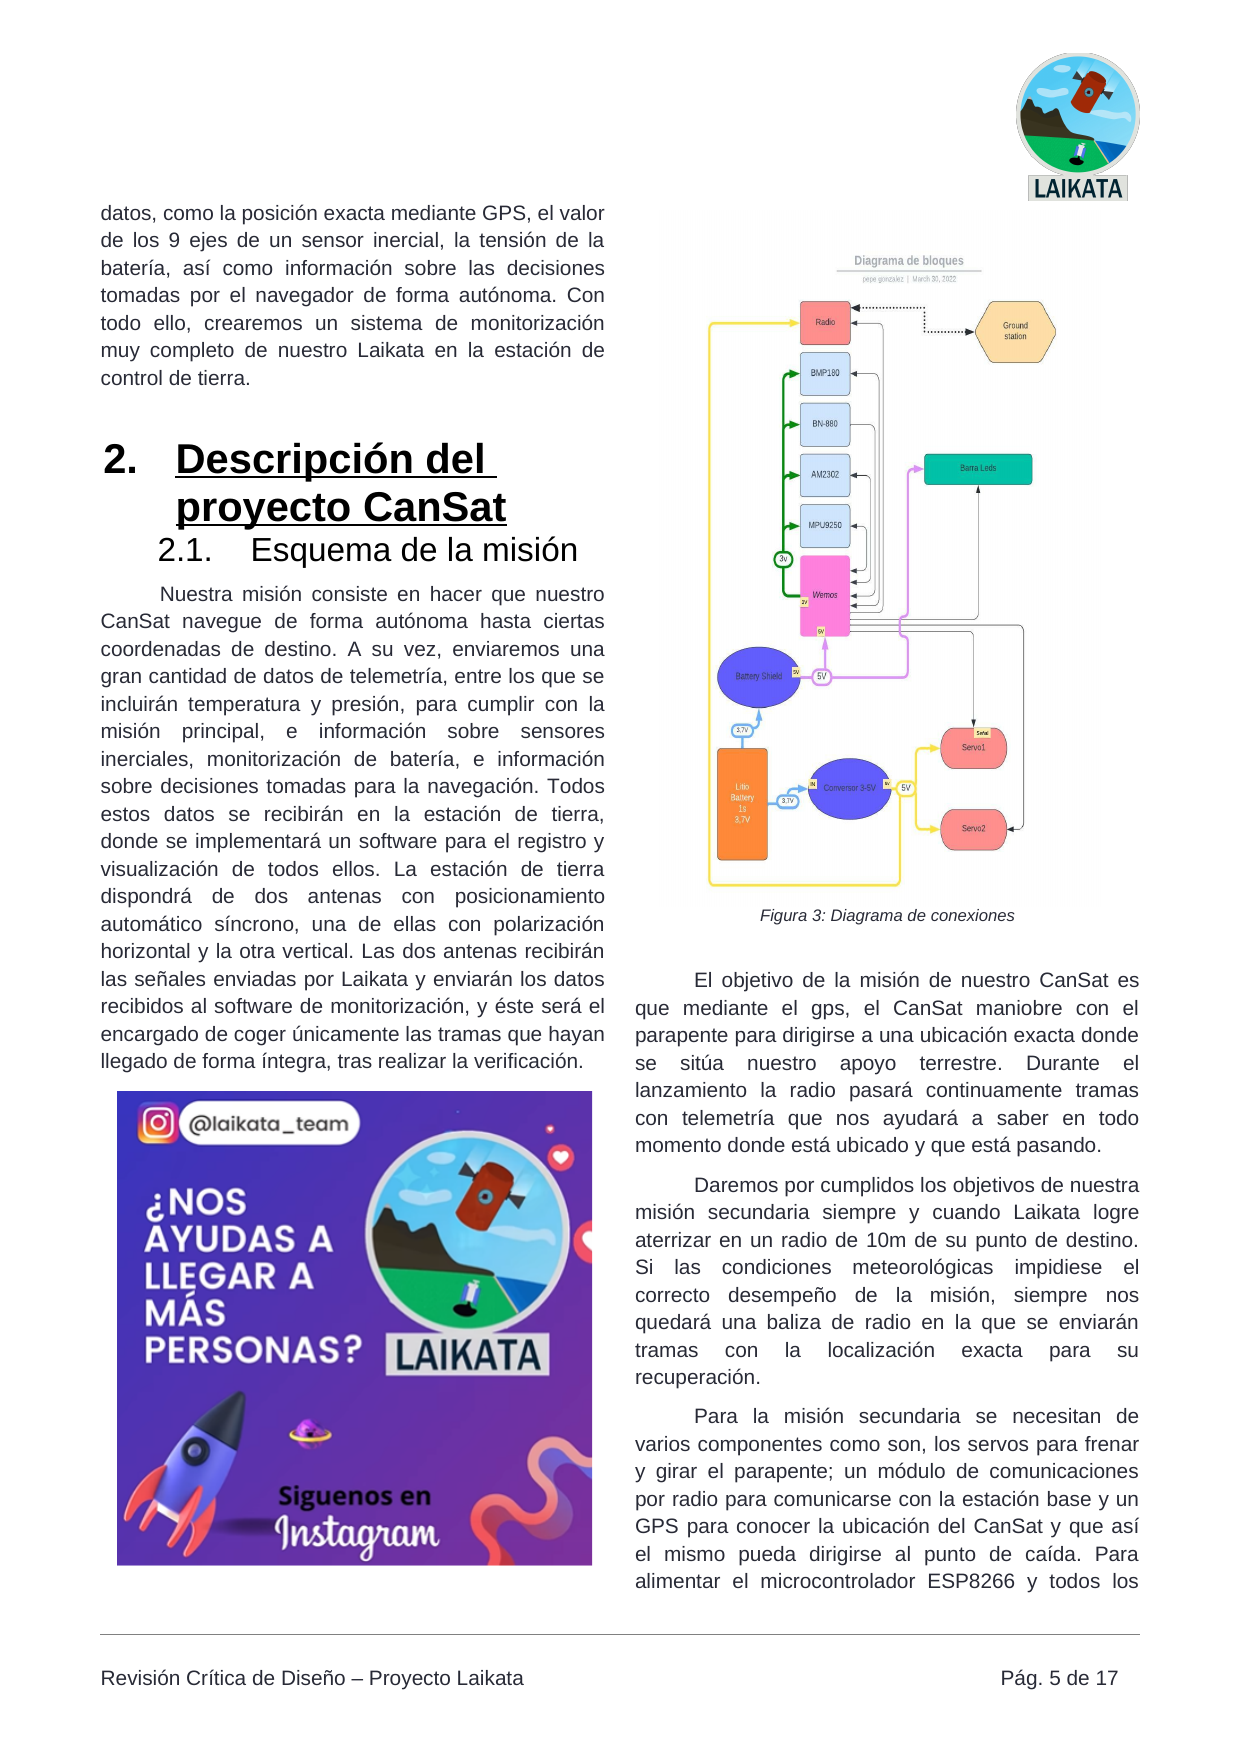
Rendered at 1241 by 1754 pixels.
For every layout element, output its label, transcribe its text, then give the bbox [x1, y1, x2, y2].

text Figura 3: Diagrama de conexiones [636, 201, 1138, 925]
text Nuestra misión consiste en hacer que nuestro CanSat navegue de forma autónoma hasta ciertas coordenadas de destino. A su vez, enviaremos una gran cantidad de datos de telemetría, entre los que se incluirán temperatura y presión, para cumplir con la misión principal, e información sobre sensores inerciales, monitorización de batería, e información sobre decisiones tomadas para la navegación. Todos estos datos se recibirán en la estación de tierra, donde se implementará un software para el registro y visualización de todos ellos. La estación de tierra dispondrá de dos antenas con posicionamiento automático síncrono, una de ellas con polarización horizontal y la otra vertical. Las dos antenas recibirán las señales enviadas por Laikata y enviarán los datos recibidos al software de monitorización, y éste será el encargado de coger únicamente las tramas que hayan llegado de forma íntegra, tras realizar la verificación. [100, 581, 605, 1073]
text datos, como la posición exacta mediante GPS, el valor de los 9 ejes de un sensor inercial, la tensión de la batería, así como información sobre las decisiones tomadas por el navegador de forma autónoma. Con todo ello, crearemos un sistema de monitorización muy completo de nuestro Laikata en la estación de control de tierra. [100, 201, 605, 389]
text El objetivo de la misión de nuestro CanSat es que mediante el gps, el CanSat maniobre con el parapente para dirigirse a una ubicación exacta donde se sitúa nuestro apoyo terrestre. Durante el lanzamiento la radio pasará continuamente tramas con telemetría que nos ayudará a saber en todo momento donde está ubicado y que está pasando. [635, 968, 1140, 1157]
picture [117, 1091, 593, 1569]
subtitle Descripción del proyecto CanSat [138, 435, 605, 531]
text Para la misión secundaria se necesitan de varios componentes como son, los servos para frenar y girar el parapente; un módulo de comunicaciones por radio para comunicarse con la estación base y un GPS para conocer la ubicación del CanSat y que así el mismo pueda dirigirse al punto de caída. Para alimentar el microcontrolador ESP8266 y todos los [635, 1404, 1140, 1593]
picture [1016, 53, 1140, 201]
picture [659, 210, 1101, 907]
subtitle Esquema de la misión [213, 531, 605, 569]
text Daremos por cumplidos los objetivos de nuestra misión secundaria siempre y cuando Laikata logre aterrizar en un radio de 10m de su punto de destino. Si las condiciones meteorológicas impidiese el correcto desempeño de la misión, siempre nos quedará una baliza de radio en la que se enviarán tramas con la localización exacta para su recuperación. [635, 1172, 1140, 1389]
